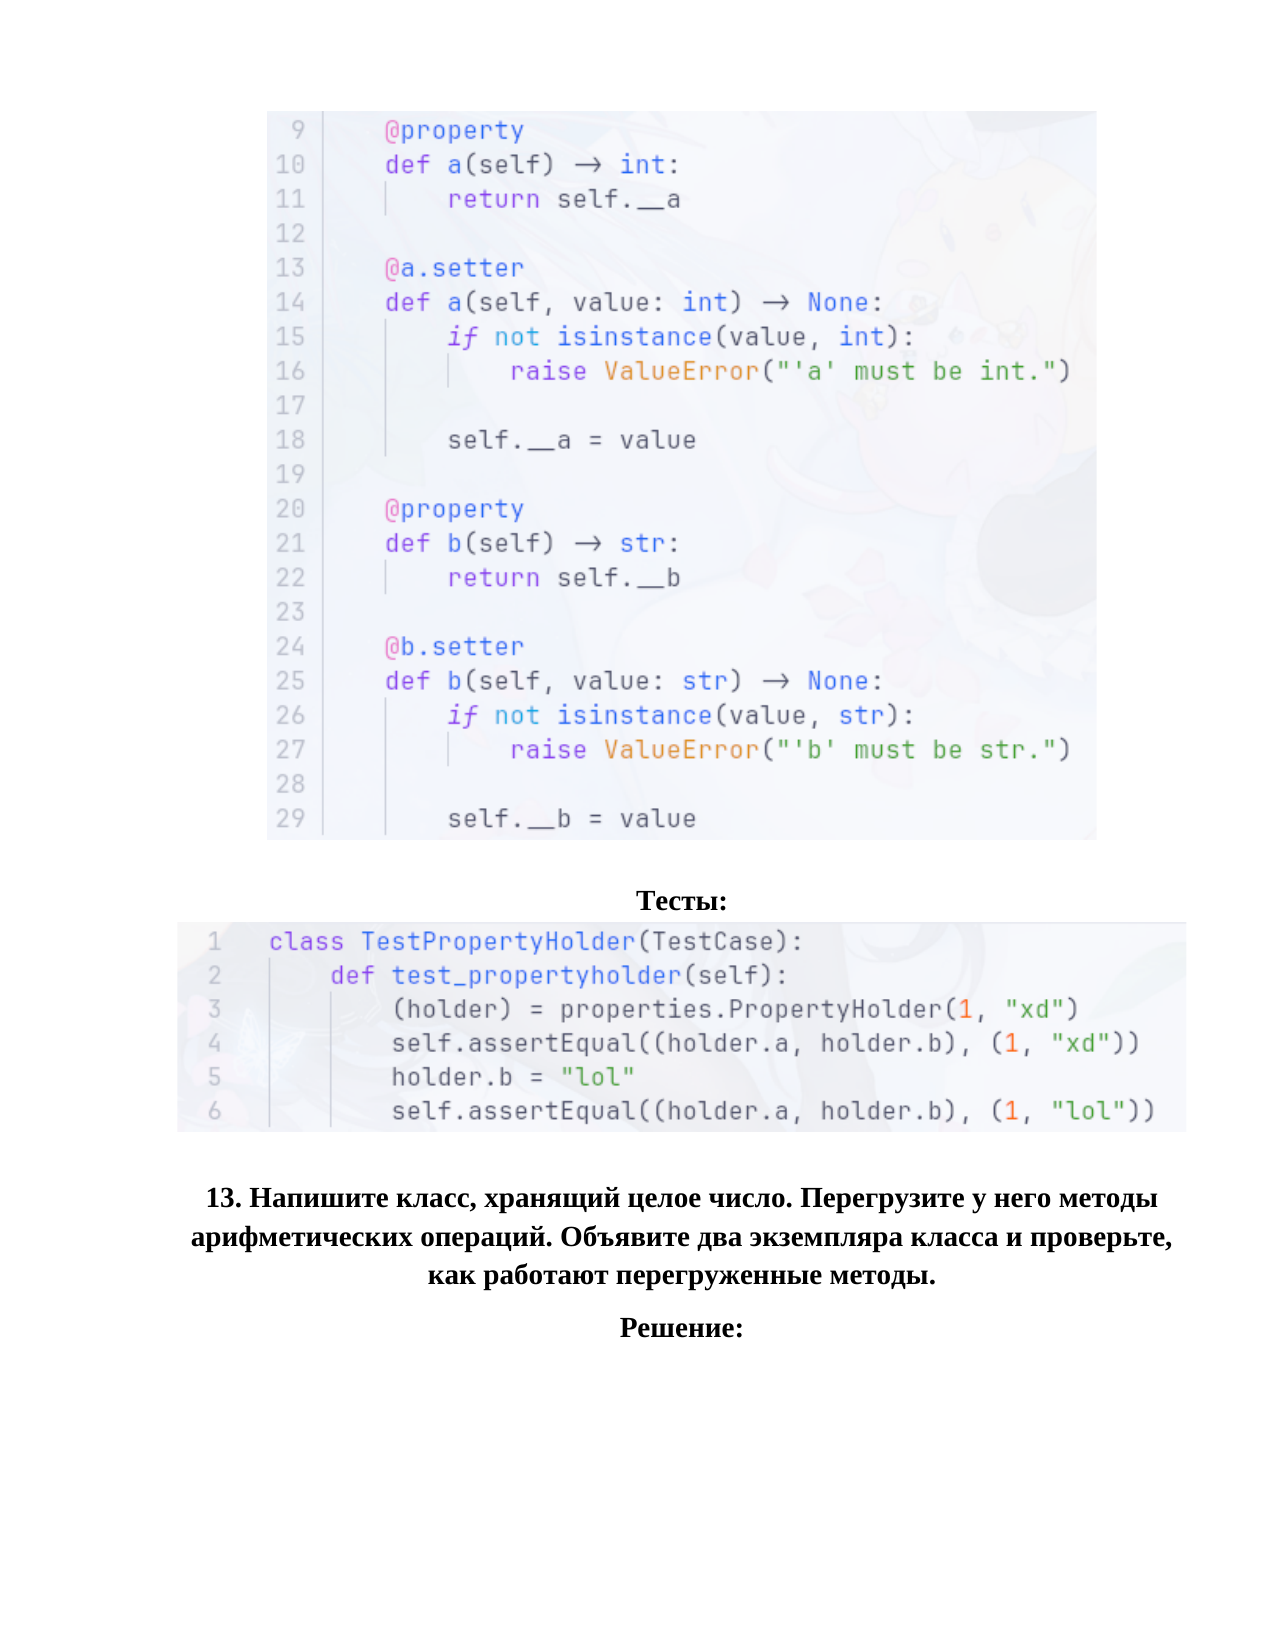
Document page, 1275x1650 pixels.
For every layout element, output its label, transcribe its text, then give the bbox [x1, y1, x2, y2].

text Решение: [177, 1311, 1186, 1344]
text Тесты: [177, 883, 1186, 917]
picture [267, 111, 1097, 840]
text 13. Напишите класс, хранящий целое число. Перегрузите у него методы арифметических операций. Объявите два экземпляра класса и проверьте, как работают перегруженные методы. [177, 1180, 1186, 1291]
picture [177, 922, 1187, 1132]
